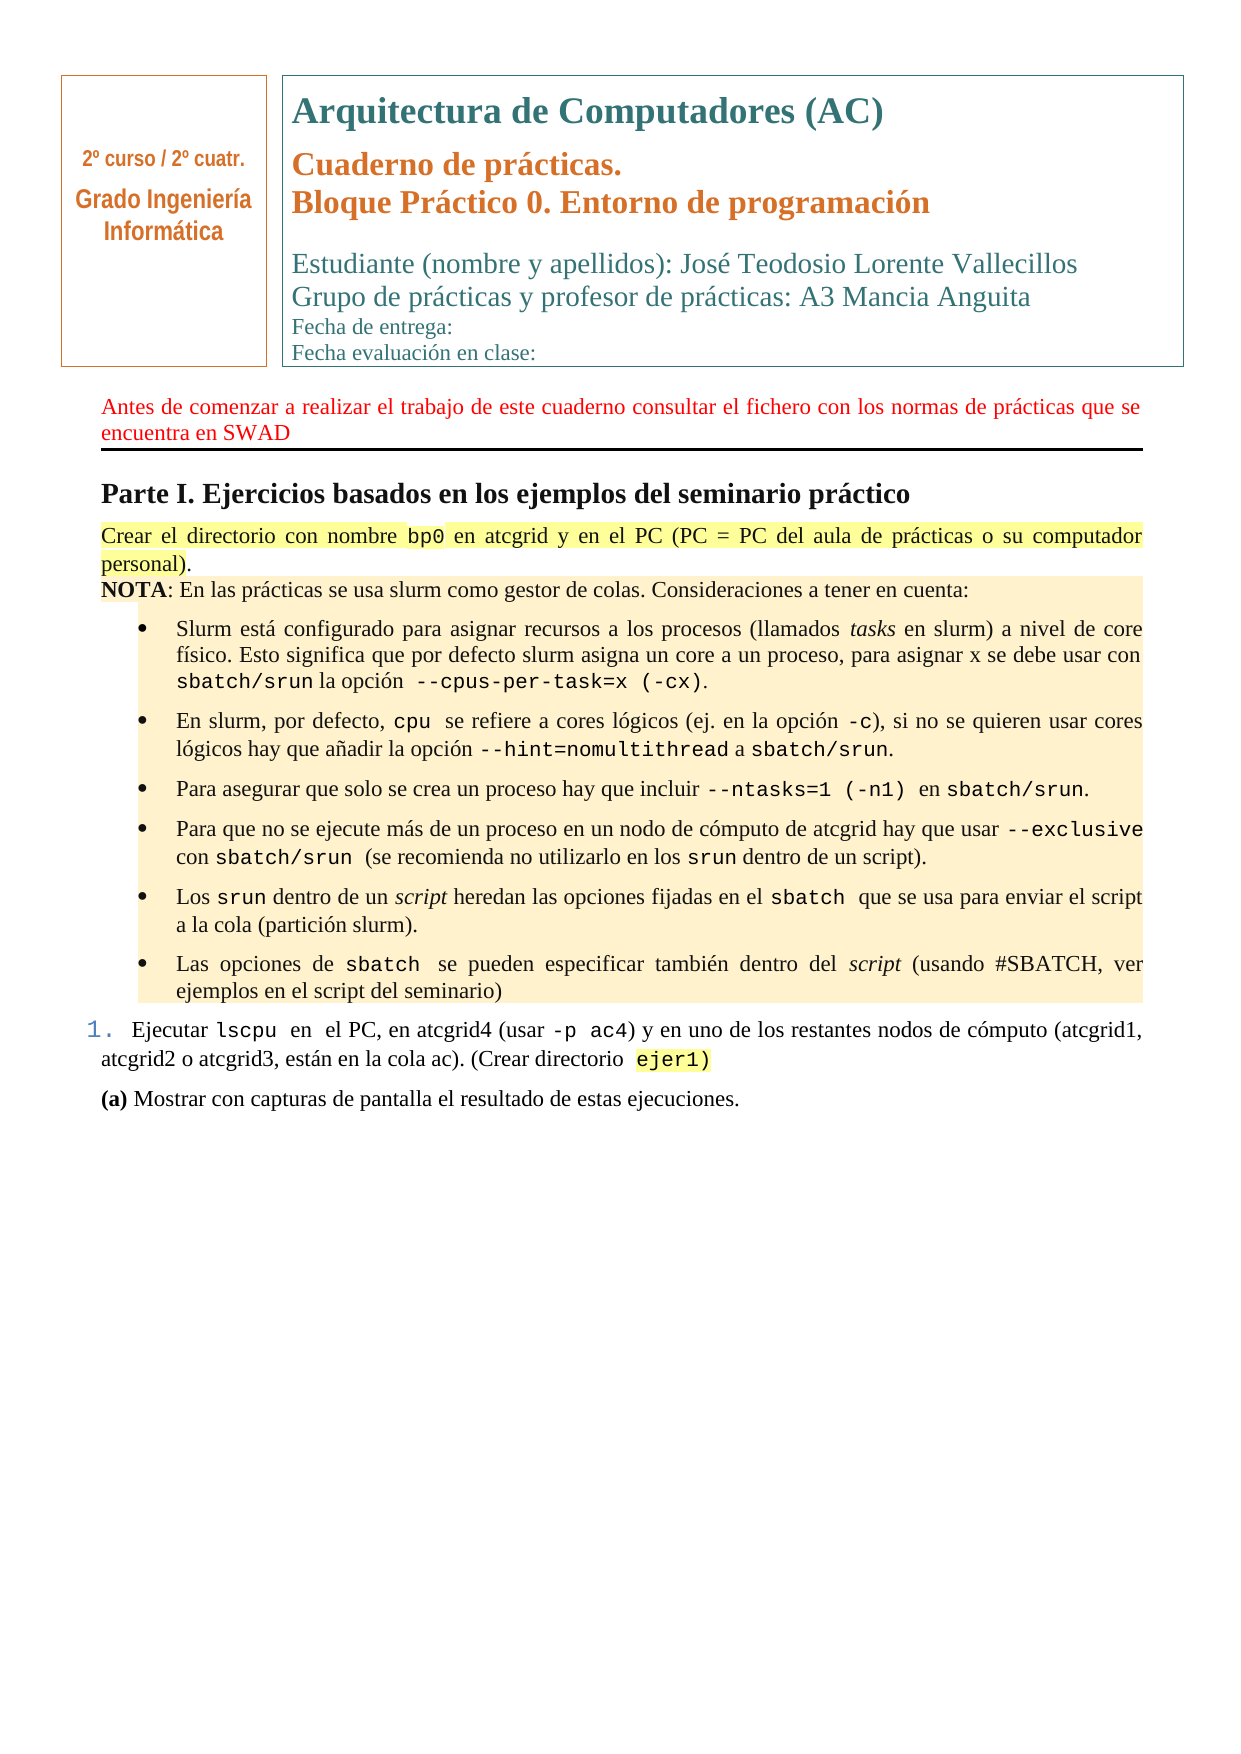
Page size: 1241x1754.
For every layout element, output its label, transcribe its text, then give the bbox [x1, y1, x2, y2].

list Para asegurar que solo se crea un proceso hay que incluir --ntasks=1 (-n1) en sbatch/srun. [138, 775, 1143, 803]
text Antes de comenzar a realizar el trabajo de este cuaderno consultar el fichero con los normas de prácticas que se encuentra en SWAD [101, 393, 1143, 448]
subtitle Parte I. Ejercicios basados en los ejemplos del seminario práctico [101, 476, 1143, 509]
list Para que no se ejecute más de un proceso en un nodo de cómputo de atcgrid hay que usar --exclusive con sbatch/srun (se recomienda no utilizarlo en los srun dentro de un script). [138, 815, 1143, 871]
list Ejecutar lscpu en el PC, en atcgrid4 (usar -p ac4) y en uno de los restantes nodos de cómputo (atcgrid1, atcgrid2 o atcgrid3, están en la cola ac). (Crear directorio ejer1) [71, 1016, 1143, 1072]
list Los srun dentro de un script heredan las opciones fijadas en el sbatch que se usa para enviar el script a la cola (partición slurm). [138, 883, 1143, 937]
text NOTA: En las prácticas se usa slurm como gestor de colas. Consideraciones a tener en cuenta: [101, 576, 1143, 602]
table_header Arquitectura de Computadores (AC) Cuaderno de prácticas. Bloque Práctico 0. Entorno de programación Estudiante (nombre y apellidos): José Teodosio Lorente Vallecillos Grupo de prácticas y profesor de prácticas: A3 Mancia Anguita Fecha de entrega: Fecha evaluación en clase: [283, 76, 1183, 366]
text Crear el directorio con nombre bp0 en atcgrid y en el PC (PC = PC del aula de prácticas o su computador personal). [101, 522, 1143, 576]
table_header 2º curso / 2º cuatr. Grado Ingeniería Informática [62, 76, 266, 366]
list En slurm, por defecto, cpu se refiere a cores lógicos (ej. en la opción -c), si no se quieren usar cores lógicos hay que añadir la opción --hint=nomultithread a sbatch/srun. [138, 708, 1143, 763]
table_header [267, 75, 282, 366]
text (a) Mostrar con capturas de pantalla el resultado de estas ejecuciones. [101, 1085, 1143, 1111]
list Slurm está configurado para asignar recursos a los procesos (llamados tasks en slurm) a nivel de core físico. Esto significa que por defecto slurm asigna un core a un proceso, para asignar x se debe usar con sbatch/srun la opción --cpus-per-task=x (-cx). [138, 615, 1143, 695]
list Las opciones de sbatch se pueden especificar también dentro del script (usando #SBATCH, ver ejemplos en el script del seminario) [138, 949, 1143, 1003]
